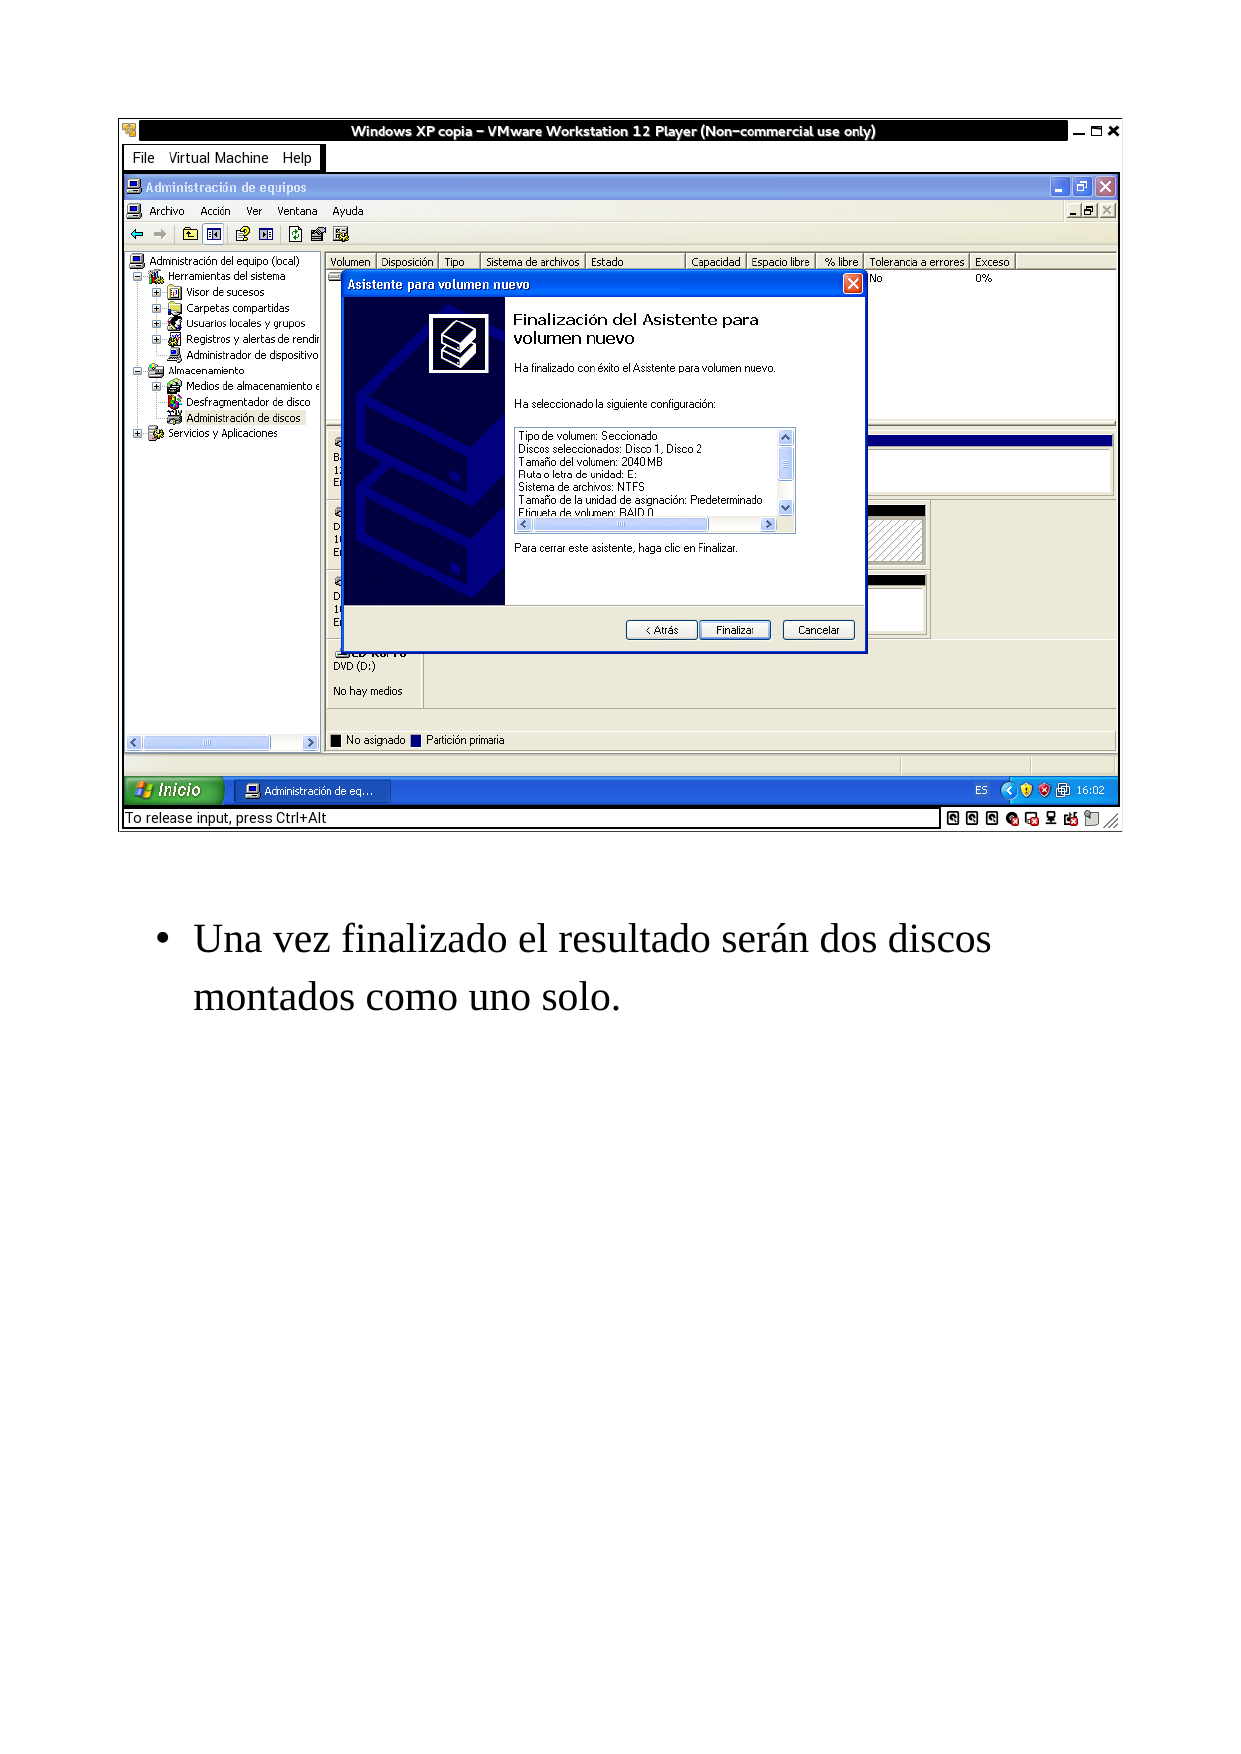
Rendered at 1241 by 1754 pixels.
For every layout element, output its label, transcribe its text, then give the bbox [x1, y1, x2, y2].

list Una vez finalizado el resultado serán dos discos montados como uno solo. [156, 913, 1122, 1019]
picture [118, 118, 1123, 832]
